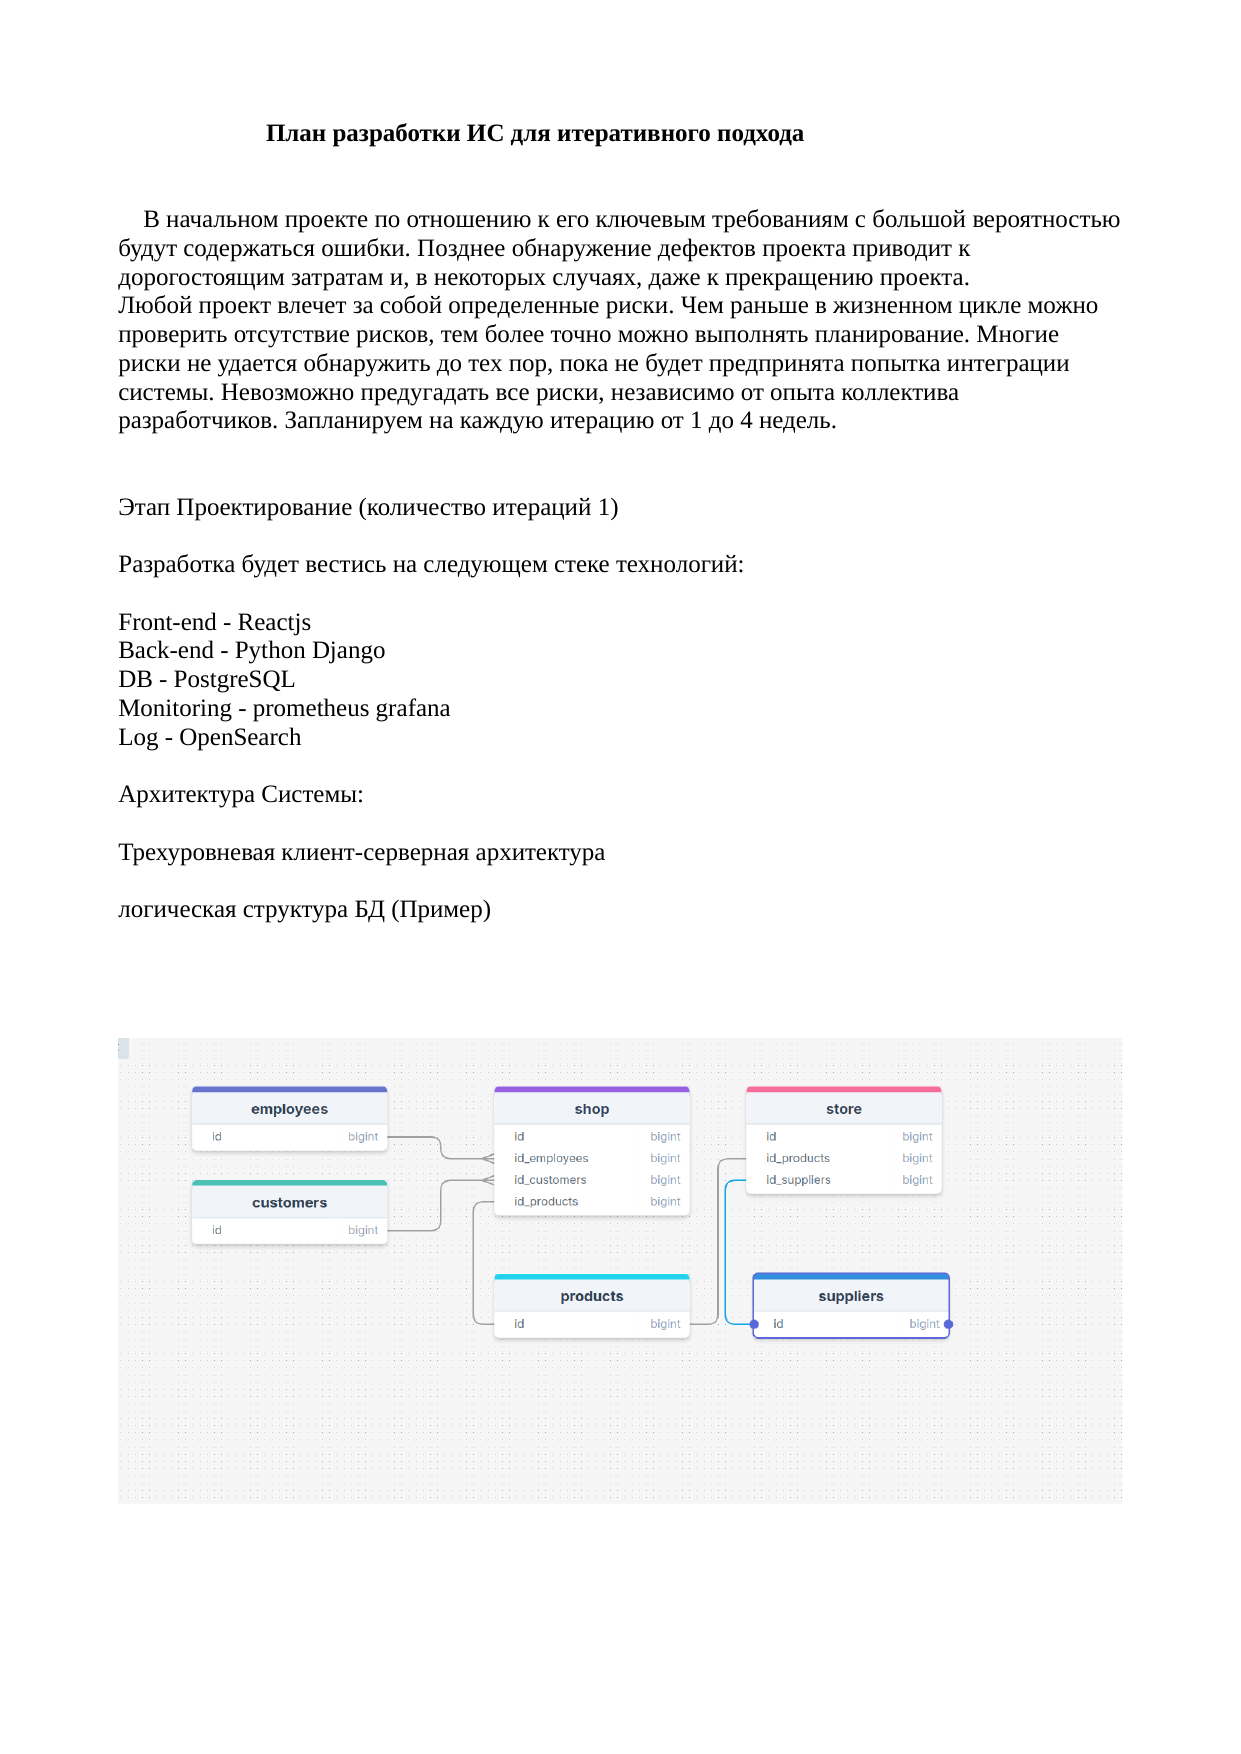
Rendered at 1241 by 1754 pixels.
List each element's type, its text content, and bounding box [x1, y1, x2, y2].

text Этап Проектирование (количество итераций 1) [118, 492, 1122, 521]
text Разработка будет вестись на следующем стеке технологий: [118, 549, 1122, 578]
text План разработки ИС для итеративного подхода [118, 118, 1122, 147]
text Log - OpenSearch [118, 722, 1122, 751]
text Front-end - Reactjs [118, 607, 1122, 636]
picture [118, 1038, 1123, 1504]
text Трехуровневая клиент-серверная архитектура [118, 837, 1122, 866]
text Архитектура Системы: [118, 779, 1122, 808]
text [118, 1504, 1122, 1590]
text Back-end - Python Django [118, 636, 1122, 664]
text В начальном проекте по отношению к его ключевым требованиям с большой вероятностью будут содержаться ошибки. Позднее обнаружение дефектов проекта приводит к дорогостоящим затратам и, в некоторых случаях, даже к прекращению проекта. [118, 204, 1122, 291]
text Любой проект влечет за собой определенные риски. Чем раньше в жизненном цикле можно проверить отсутствие рисков, тем более точно можно выполнять планирование. Многие риски не удается обнаружить до тех пор, пока не будет предпринята попытка интеграции системы. Невозможно предугадать все риски, независимо от опыта коллектива разработчиков. Запланируем на каждую итерацию от 1 до 4 недель. [118, 291, 1122, 434]
text Monitoring - prometheus grafana [118, 693, 1122, 722]
text логическая структура БД (Пример) [118, 894, 1122, 923]
text DB - PostgreSQL [118, 664, 1122, 693]
